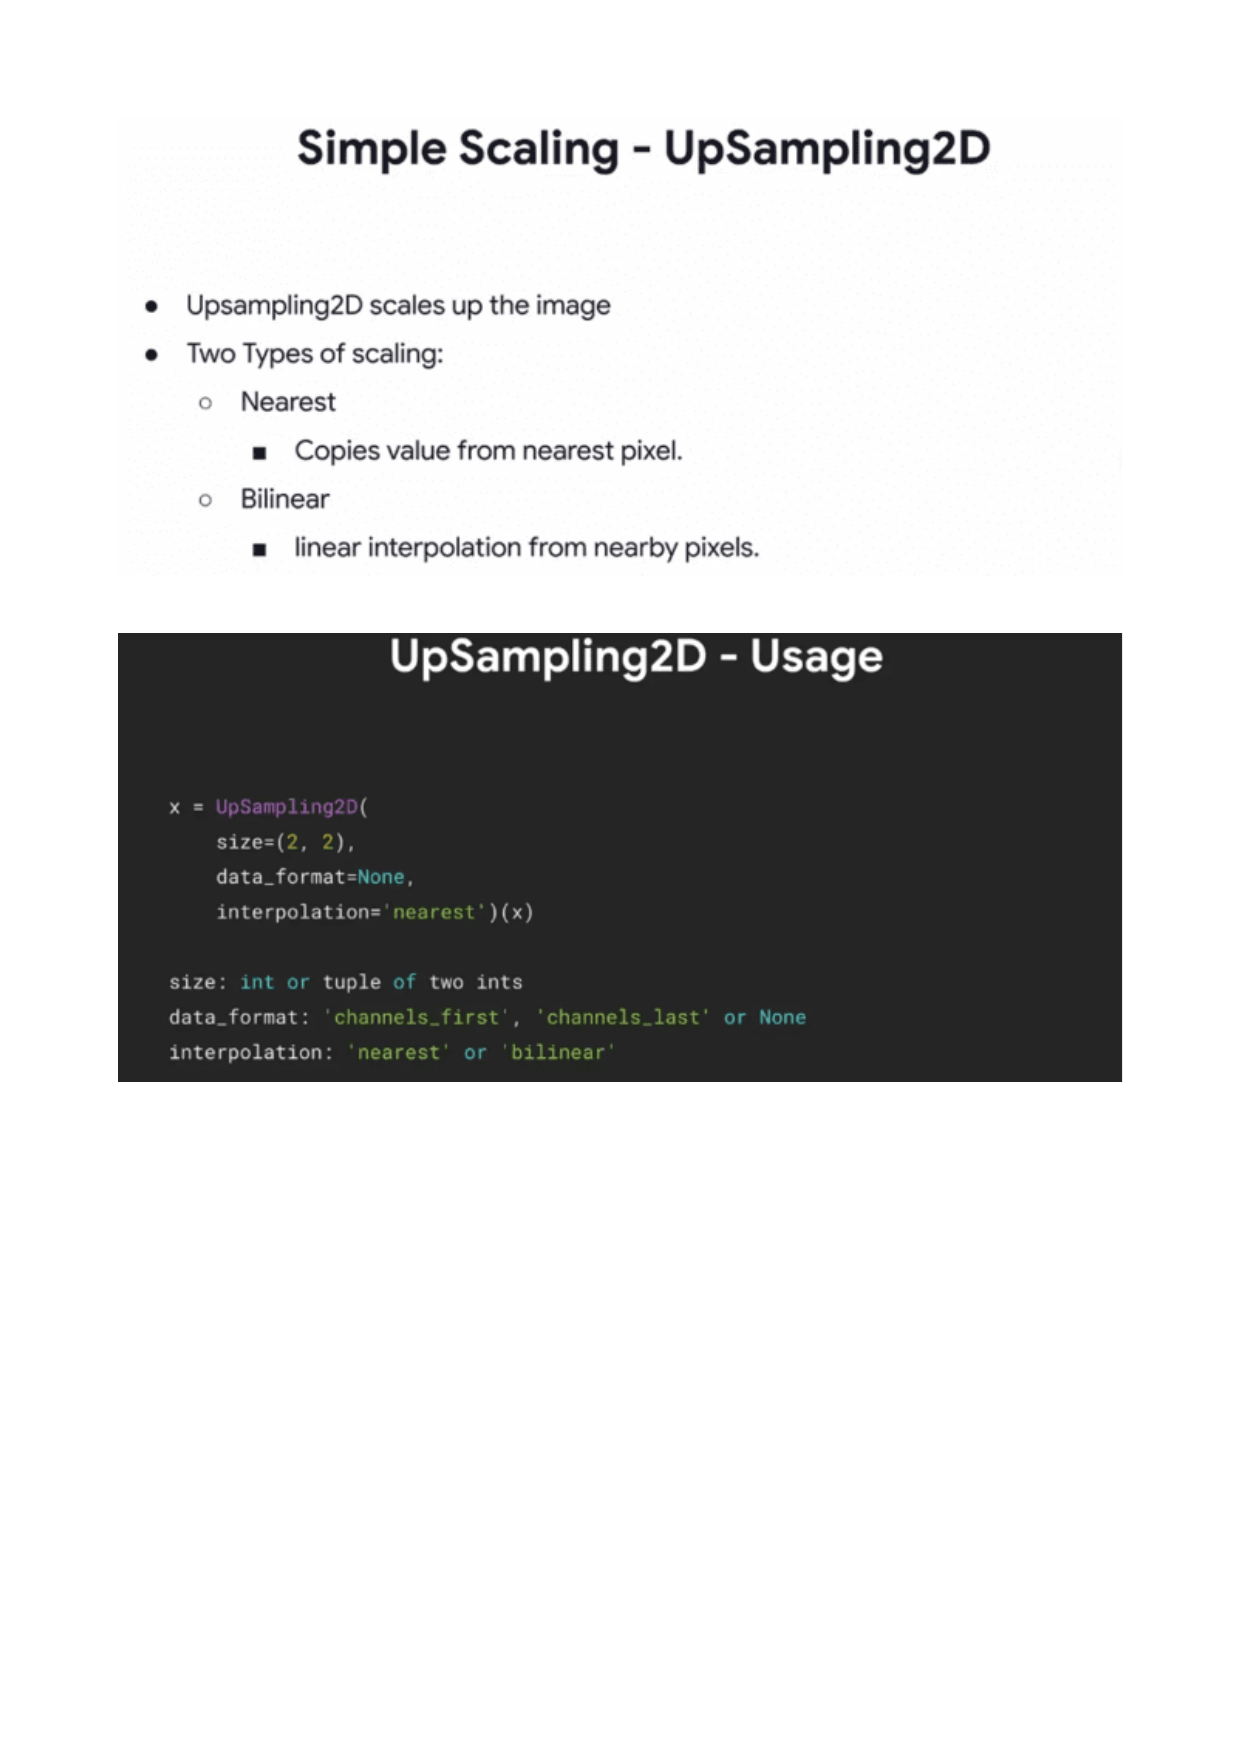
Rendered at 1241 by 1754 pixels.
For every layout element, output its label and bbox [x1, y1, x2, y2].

picture [118, 633, 1123, 1082]
picture [118, 118, 1123, 576]
